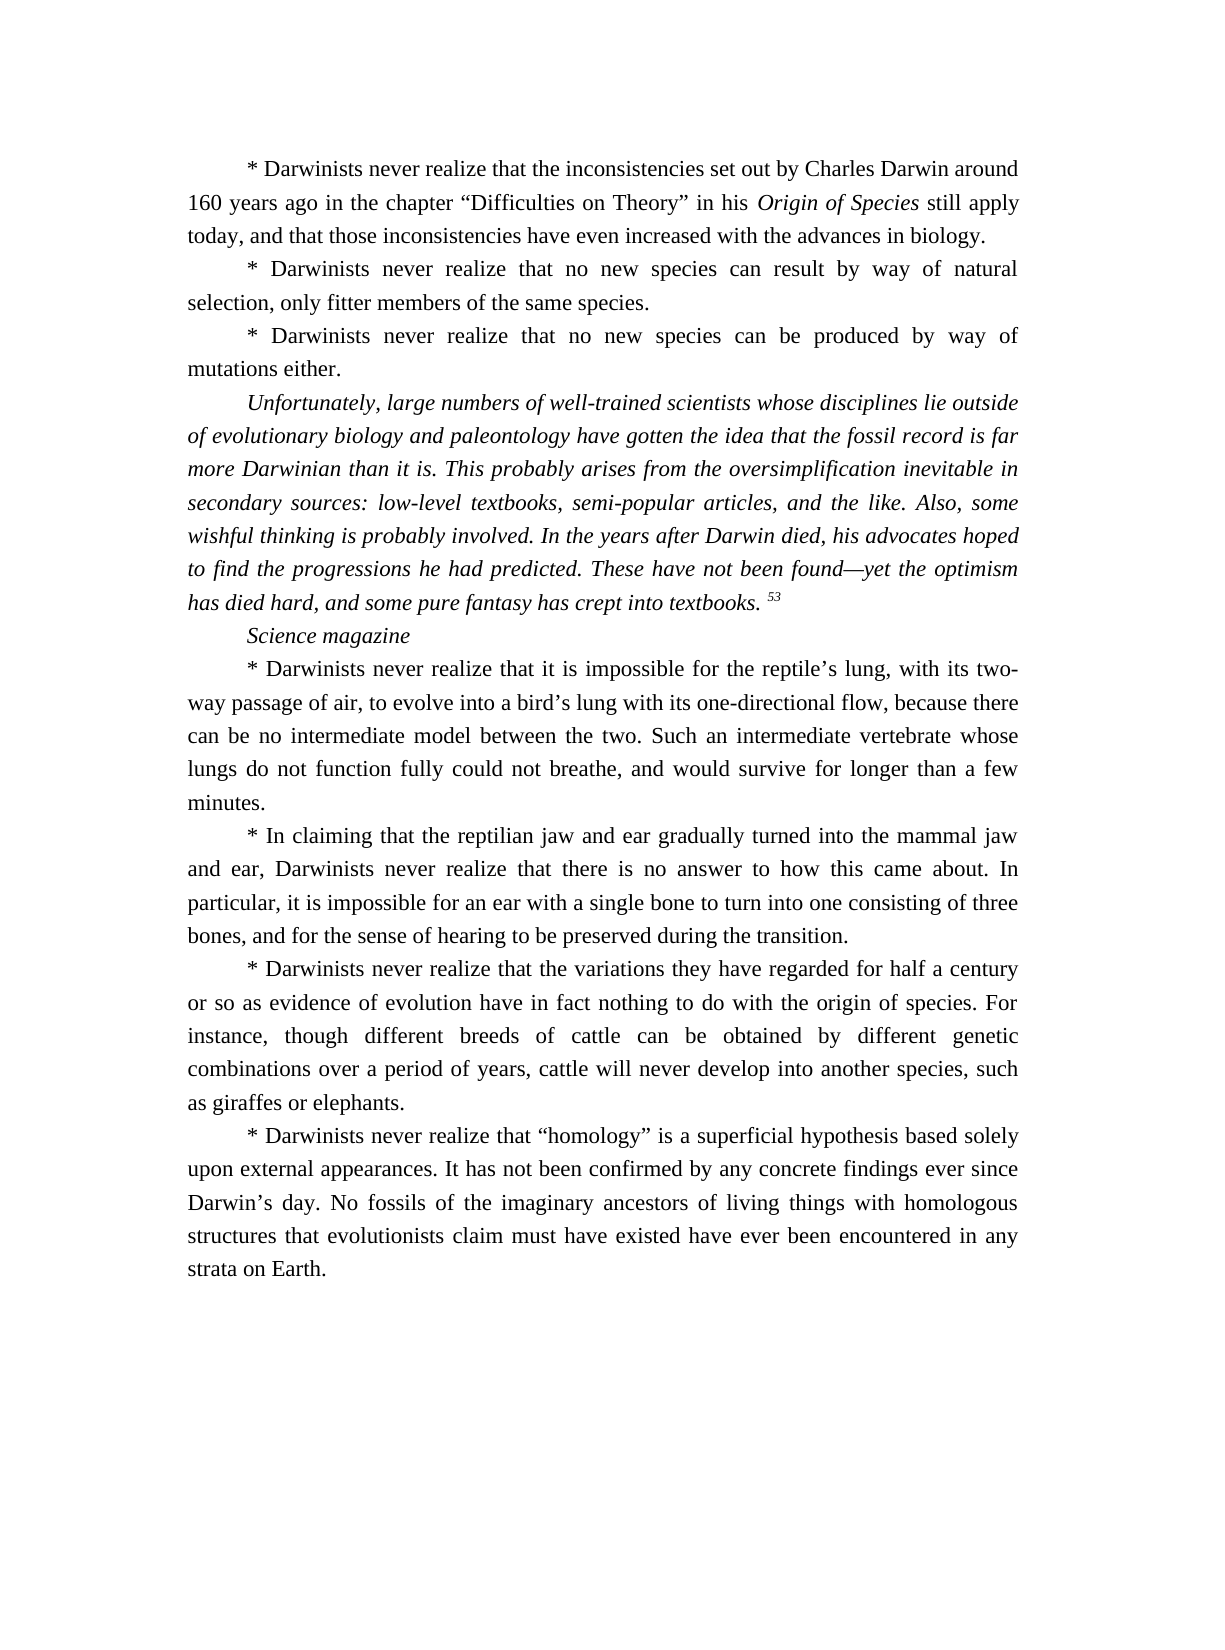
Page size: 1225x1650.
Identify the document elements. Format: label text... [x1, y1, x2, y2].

text * Darwinists never realize that the variations they have regarded for half a century or so as evidence of evolution have in fact nothing to do with the origin of species. For instance, though different breeds of cattle can be obtained by different genetic combinations over a period of years, cattle will never develop into another species, such as giraffes or elephants. [187, 950, 1020, 1117]
text * Darwinists never realize that “homology” is a superficial hypothesis based solely upon external appearances. It has not been confirmed by any concrete findings ever since Darwin’s day. No fossils of the imaginary ancestors of living things with homologous structures that evolutionists claim must have existed have ever been encountered in any strata on Earth. [187, 1117, 1020, 1283]
text * Darwinists never realize that it is impossible for the reptile’s lung, with its two-way passage of air, to evolve into a bird’s lung with its one-directional flow, because there can be no intermediate model between the two. Such an intermediate vertebrate whose lungs do not function fully could not breathe, and would survive for longer than a few minutes. [187, 650, 1020, 817]
text * Darwinists never realize that the inconsistencies set out by Charles Darwin around 160 years ago in the chapter “Difficulties on Theory” in his Origin of Species still apply today, and that those inconsistencies have even increased with the advances in biology. [187, 150, 1020, 250]
text * Darwinists never realize that no new species can result by way of natural selection, only fitter members of the same species. [187, 250, 1020, 317]
text * Darwinists never realize that no new species can be produced by way of mutations either. [187, 317, 1020, 383]
text * In claiming that the reptilian jaw and ear gradually turned into the mammal jaw and ear, Darwinists never realize that there is no answer to how this came about. In particular, it is impossible for an ear with a single bone to turn into one consisting of three bones, and for the sense of hearing to be preserved during the transition. [187, 817, 1020, 950]
text Unfortunately, large numbers of well-trained scientists whose disciplines lie outside of evolutionary biology and paleontology have gotten the idea that the fossil record is far more Darwinian than it is. This probably arises from the oversimplification inevitable in secondary sources: low-level textbooks, semi-popular articles, and the like. Also, some wishful thinking is probably involved. In the years after Darwin died, his advocates hoped to find the progressions he had predicted. These have not been found—yet the optimism has died hard, and some pure fantasy has crept into textbooks. 53 [187, 383, 1020, 617]
text Science magazine [187, 617, 1020, 650]
